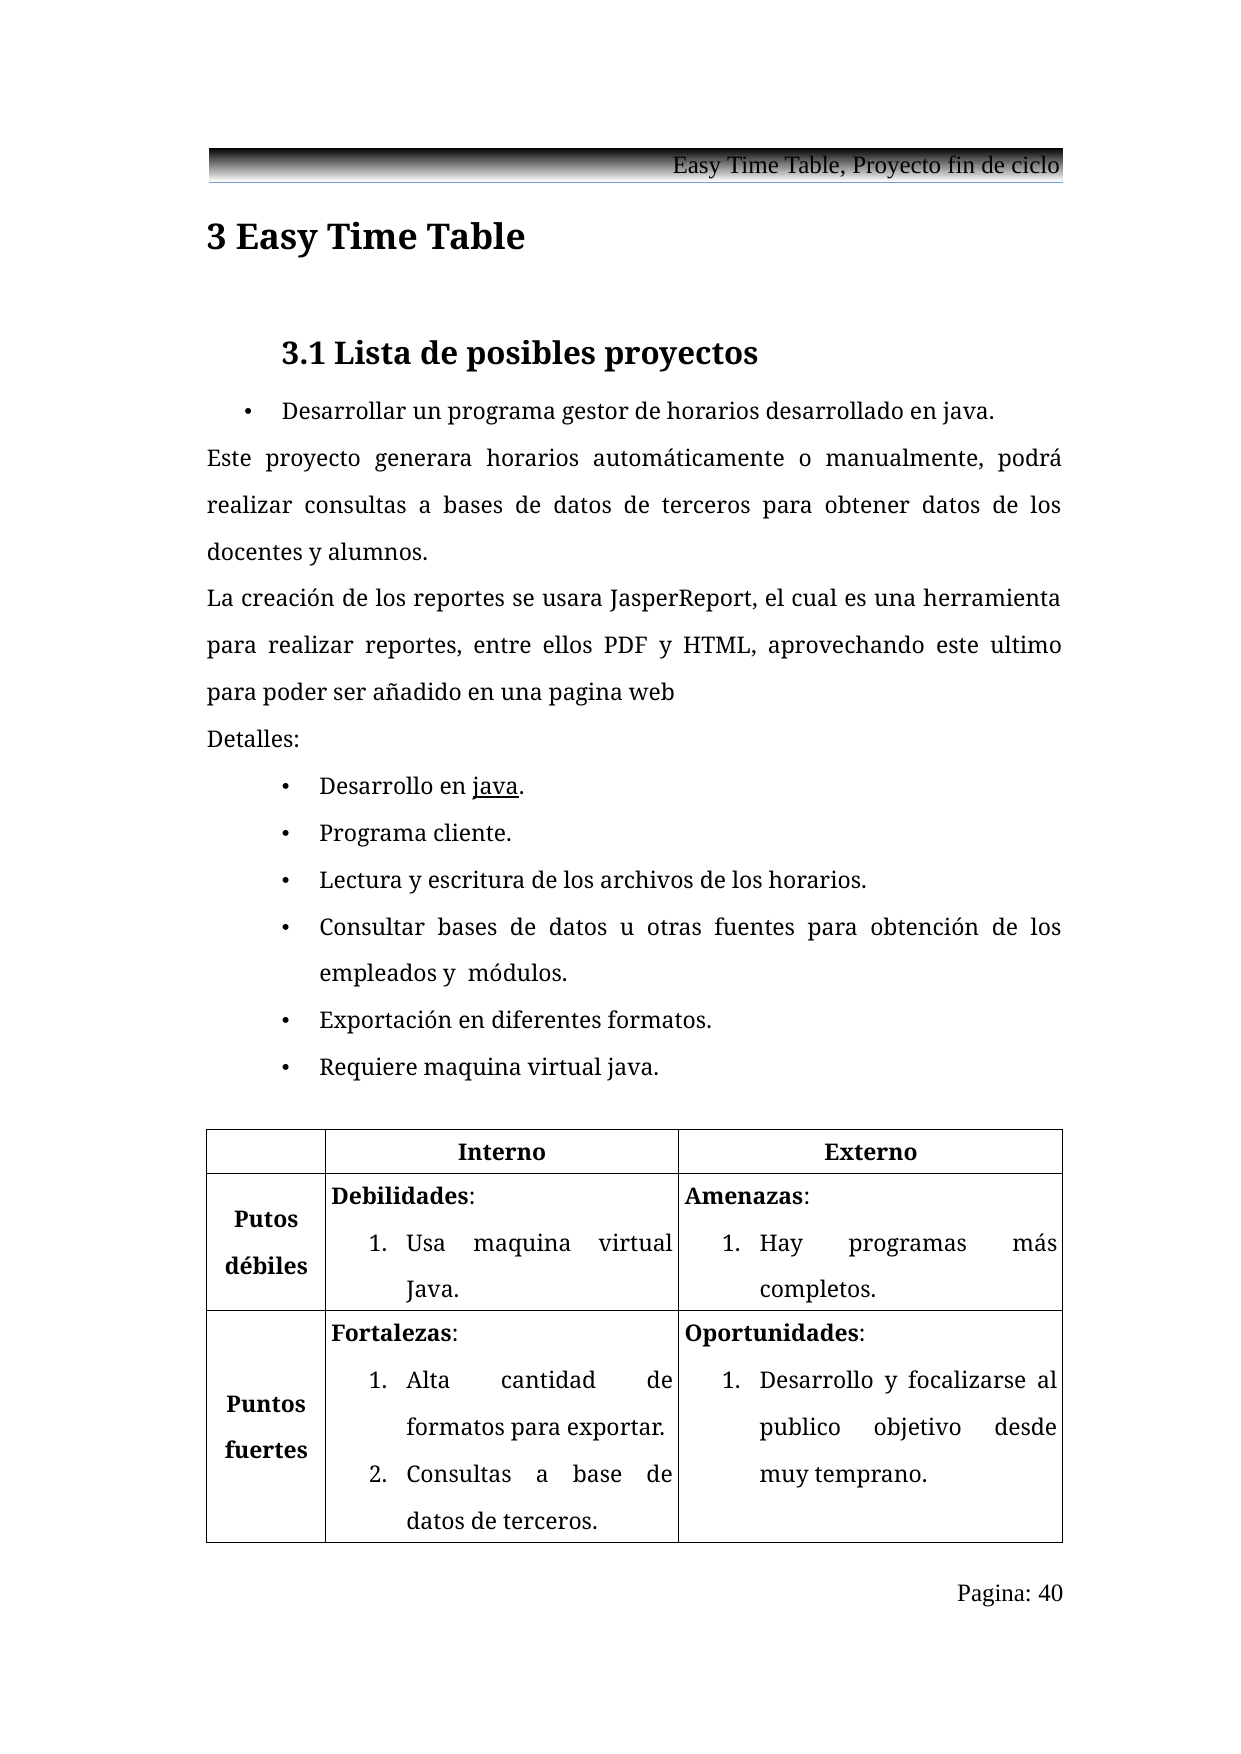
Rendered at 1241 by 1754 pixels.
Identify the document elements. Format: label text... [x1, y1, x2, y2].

table_header [207, 1130, 325, 1173]
text 3.1 Lista de posibles proyectos [207, 331, 1063, 373]
table_header Interno [326, 1130, 678, 1173]
text Este proyecto generara horarios automáticamente o manualmente, podrá realizar consultas a bases de datos de terceros para obtener datos de los docentes y alumnos. [207, 442, 1063, 567]
text Detalles: [207, 723, 1063, 754]
list Consultar bases de datos u otras fuentes para obtención de los empleados y módulos. [282, 910, 1063, 988]
table_cell Puntos fuertes [207, 1311, 325, 1542]
text La creación de los reportes se usara JasperReport, el cual es una herramienta para realizar reportes, entre ellos PDF y HTML, aprovechando este ultimo para poder ser añadido en una pagina web [207, 582, 1063, 707]
list Desarrollar un programa gestor de horarios desarrollado en java. [244, 395, 1063, 426]
list Lectura y escritura de los archivos de los horarios. [282, 863, 1063, 895]
list Exportación en diferentes formatos. [282, 1004, 1063, 1035]
table_cell Debilidades: Usa maquina virtual Java. [326, 1174, 678, 1310]
table_cell Oportunidades: Desarrollo y focalizarse al publico objetivo desde muy temprano. [679, 1311, 1062, 1542]
table_cell Amenazas: Hay programas más completos. [679, 1174, 1062, 1310]
table_cell Fortalezas: Alta cantidad de formatos para exportar. Consultas a base de datos de terceros. [326, 1311, 678, 1542]
table_cell Putos débiles [207, 1174, 325, 1310]
list Requiere maquina virtual java. [282, 1051, 1063, 1082]
table_header Externo [679, 1130, 1062, 1173]
list Programa cliente. [282, 817, 1063, 848]
text 3 Easy Time Table [207, 212, 1063, 260]
list Desarrollo en java. [282, 770, 1063, 801]
